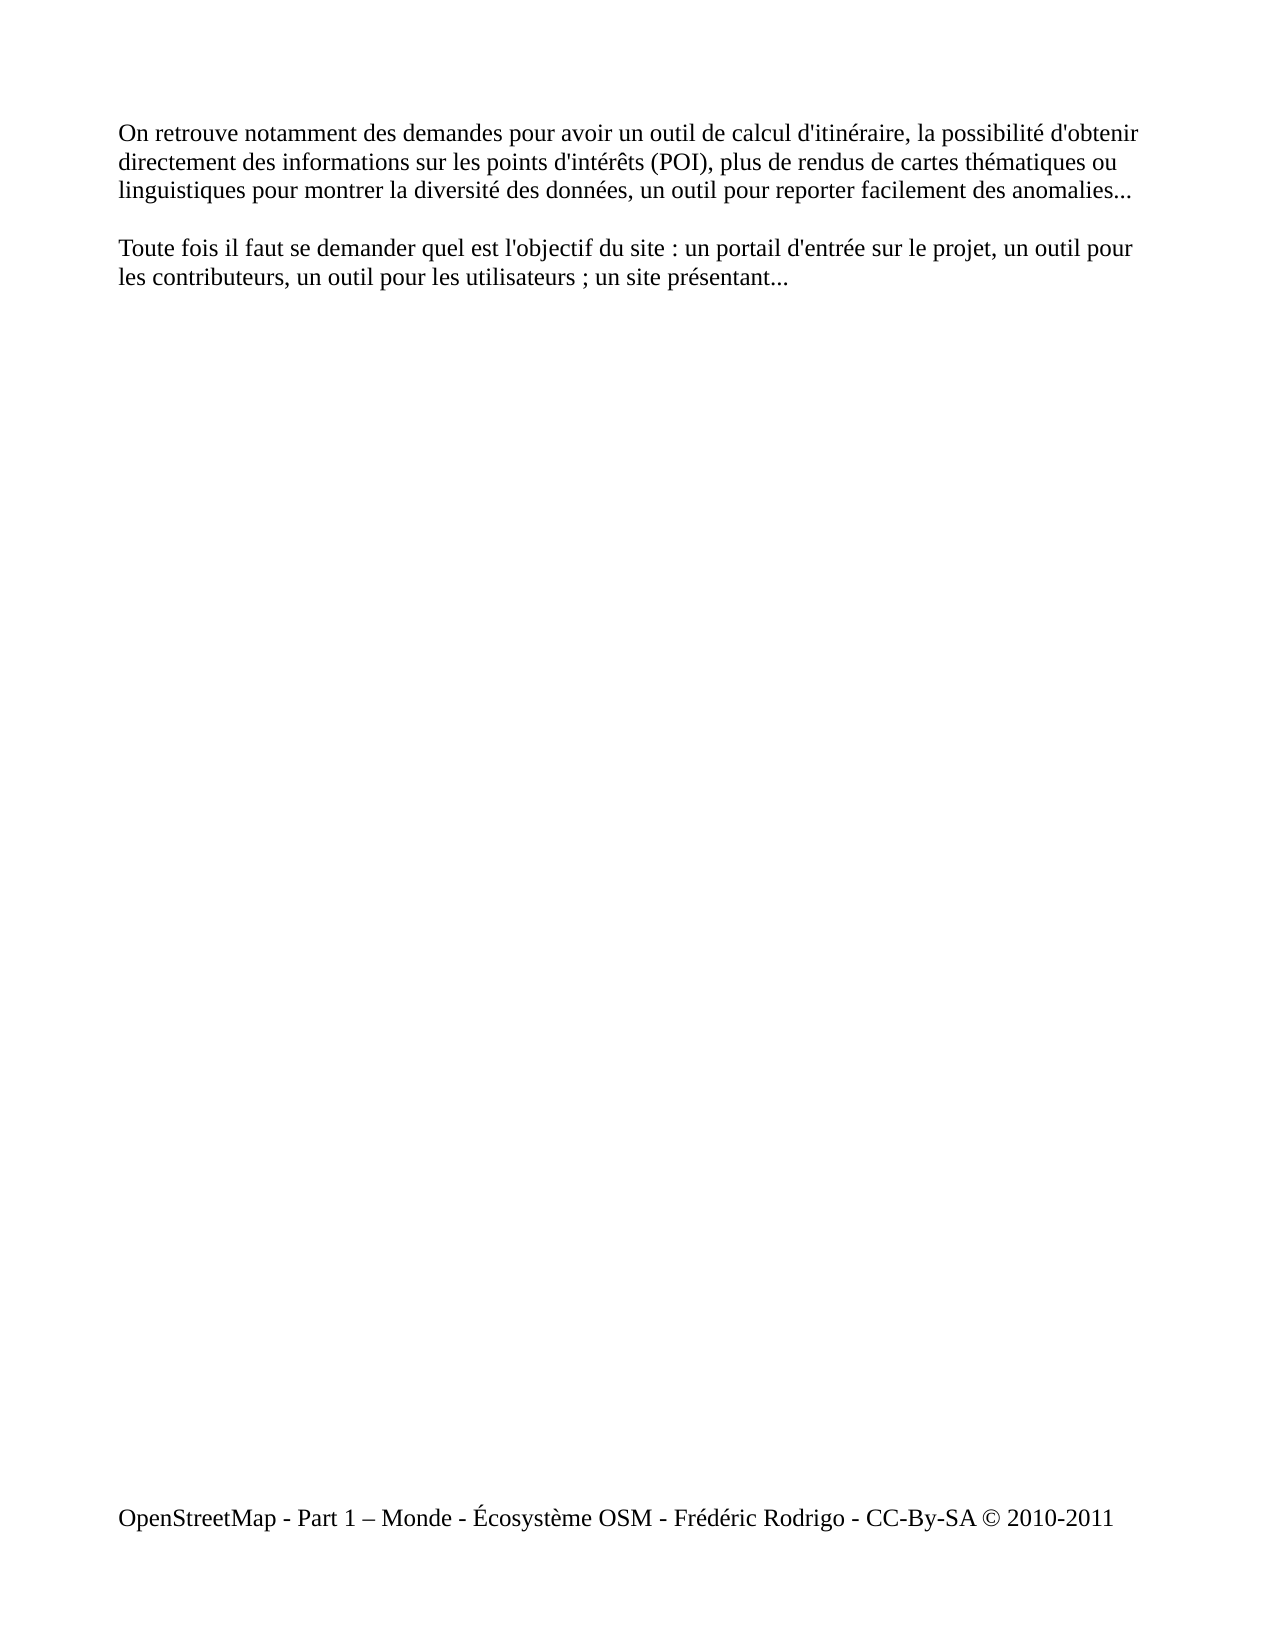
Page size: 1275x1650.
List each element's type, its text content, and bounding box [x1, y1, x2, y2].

text On retrouve notamment des demandes pour avoir un outil de calcul d'itinéraire, la possibilité d'obtenir directement des informations sur les points d'intérêts (POI), plus de rendus de cartes thématiques ou linguistiques pour montrer la diversité des données, un outil pour reporter facilement des anomalies... [118, 118, 1157, 204]
text Toute fois il faut se demander quel est l'objectif du site : un portail d'entrée sur le projet, un outil pour les contributeurs, un outil pour les utilisateurs ; un site présentant... [118, 233, 1157, 291]
